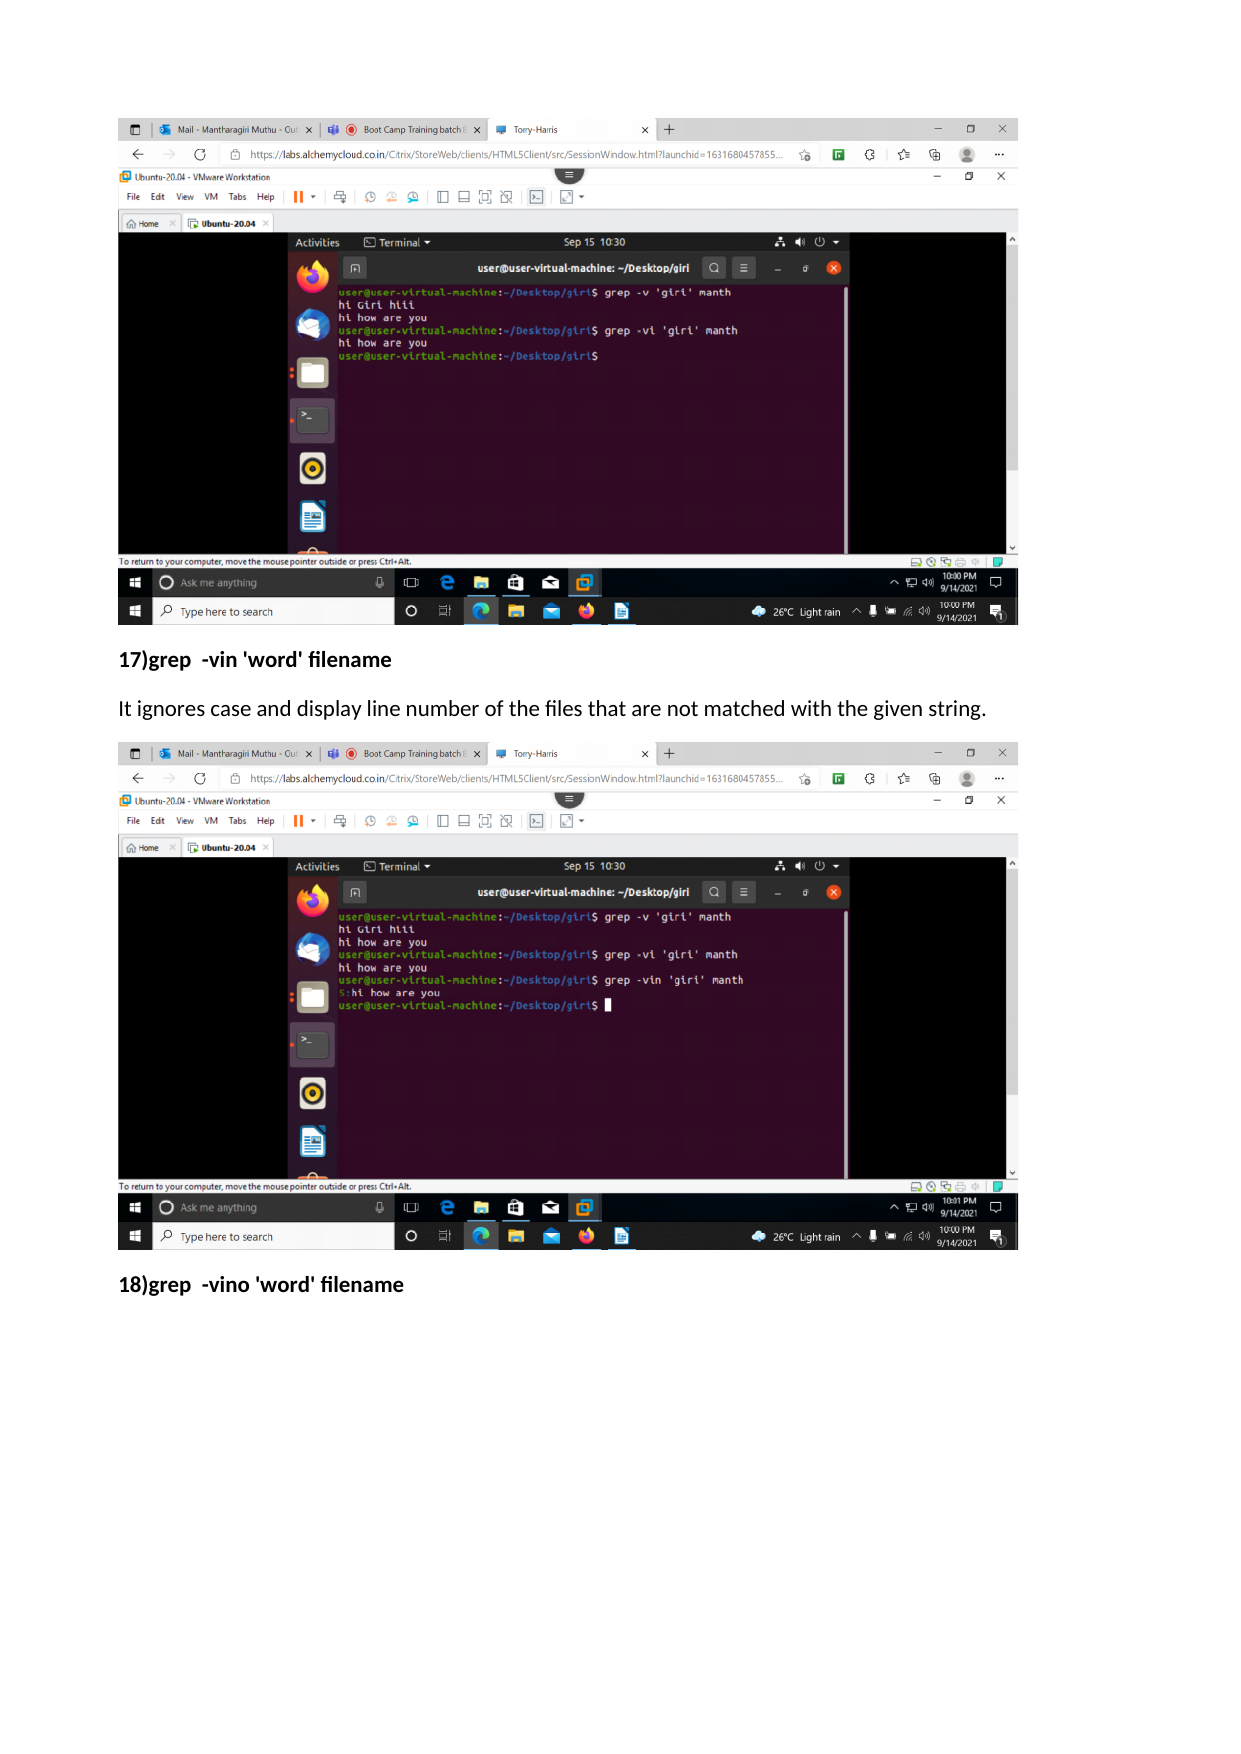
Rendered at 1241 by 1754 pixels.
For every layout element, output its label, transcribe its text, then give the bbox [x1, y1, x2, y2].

text 18)grep -vino 'word' filename [118, 1270, 1122, 1298]
text 17)grep -vin 'word' filename [118, 645, 1122, 673]
text It ignores case and display line number of the files that are not matched with the given string. [118, 694, 1122, 722]
